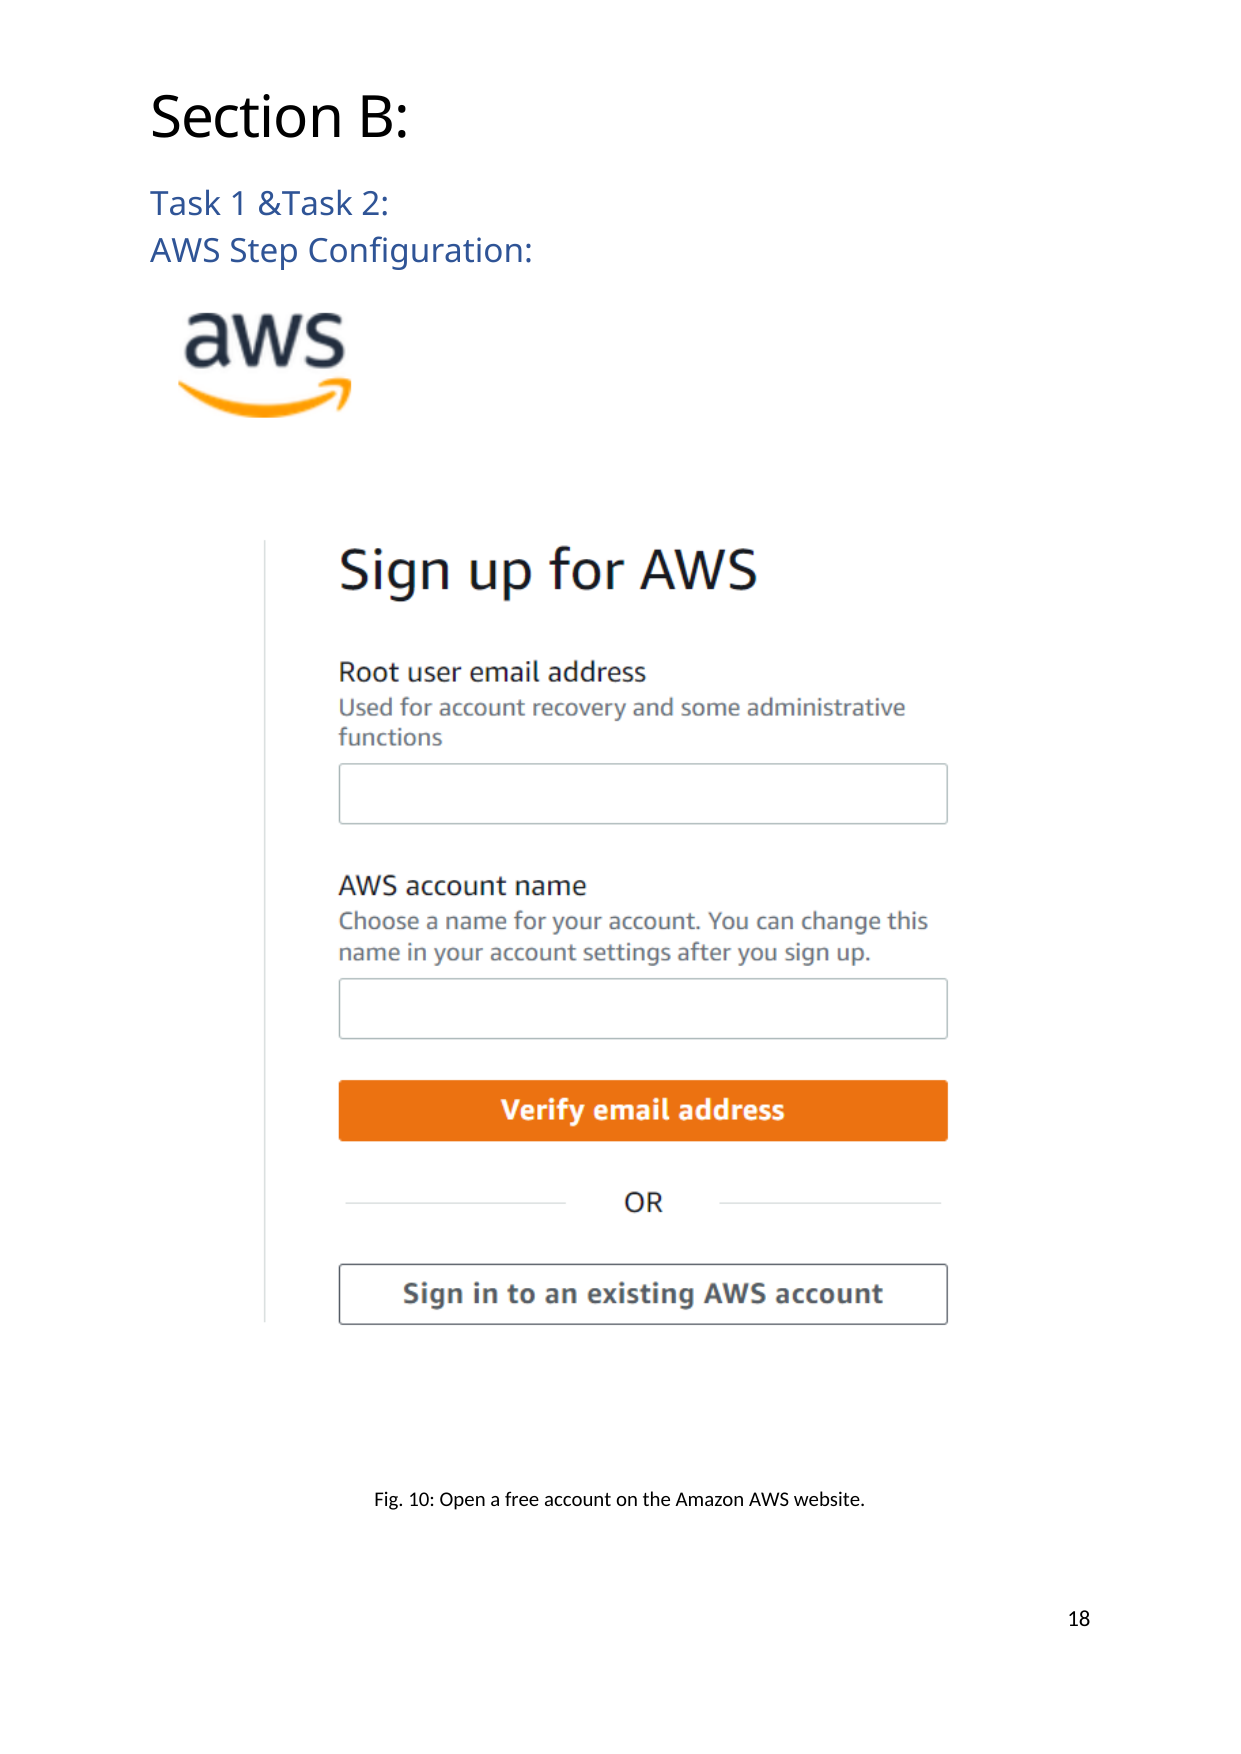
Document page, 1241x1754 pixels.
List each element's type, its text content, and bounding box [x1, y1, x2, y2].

subtitle Task 1 &Task 2: [150, 179, 1090, 225]
title Section B: [150, 75, 1090, 154]
text AWS Step Configuration: [150, 227, 1090, 1423]
text Fig. 10: Open a free account on the Amazon AWS website. [150, 1487, 1090, 1512]
